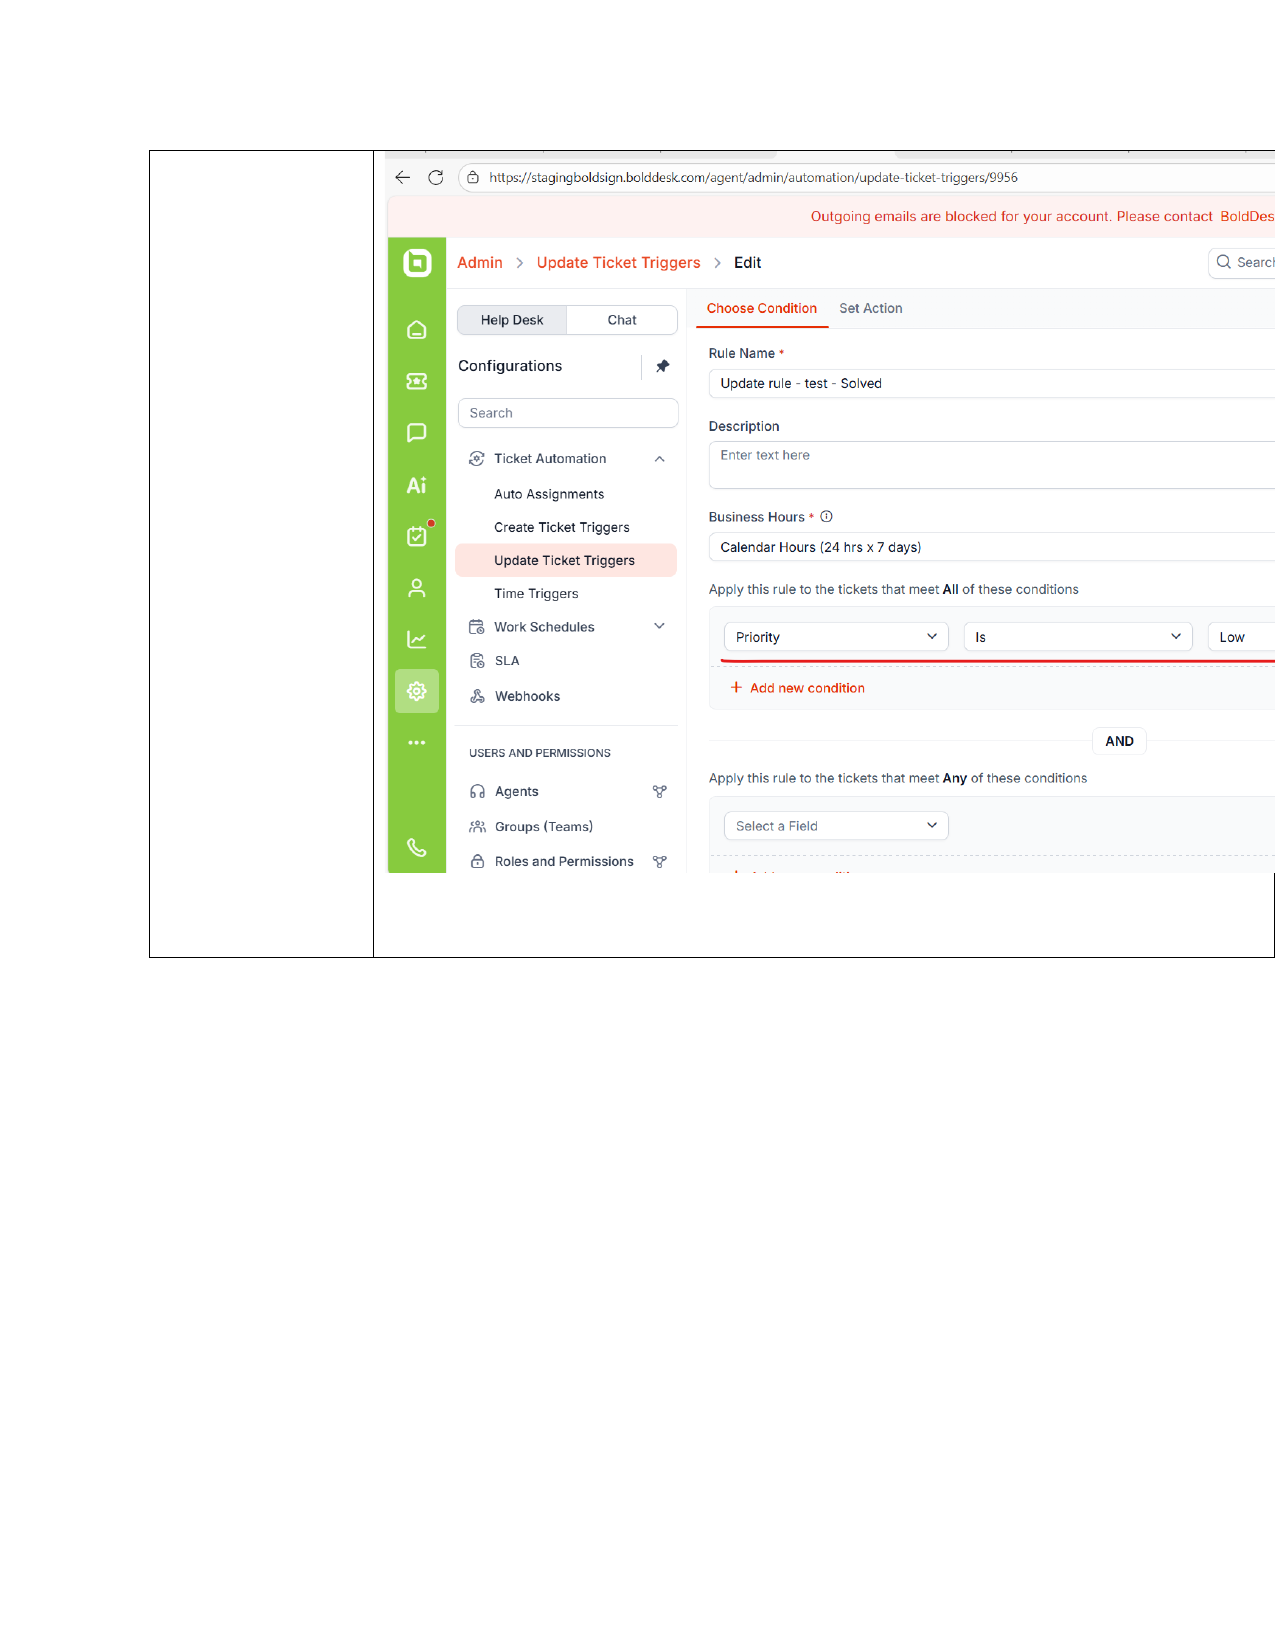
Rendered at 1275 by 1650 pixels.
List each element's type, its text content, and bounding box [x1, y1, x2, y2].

table_cell Event triggered: Full resolution time Resolution residual time Resolution achieved count value are binded correctly. [374, 151, 1274, 957]
table_cell Ensure update trigger cases. [150, 151, 373, 957]
